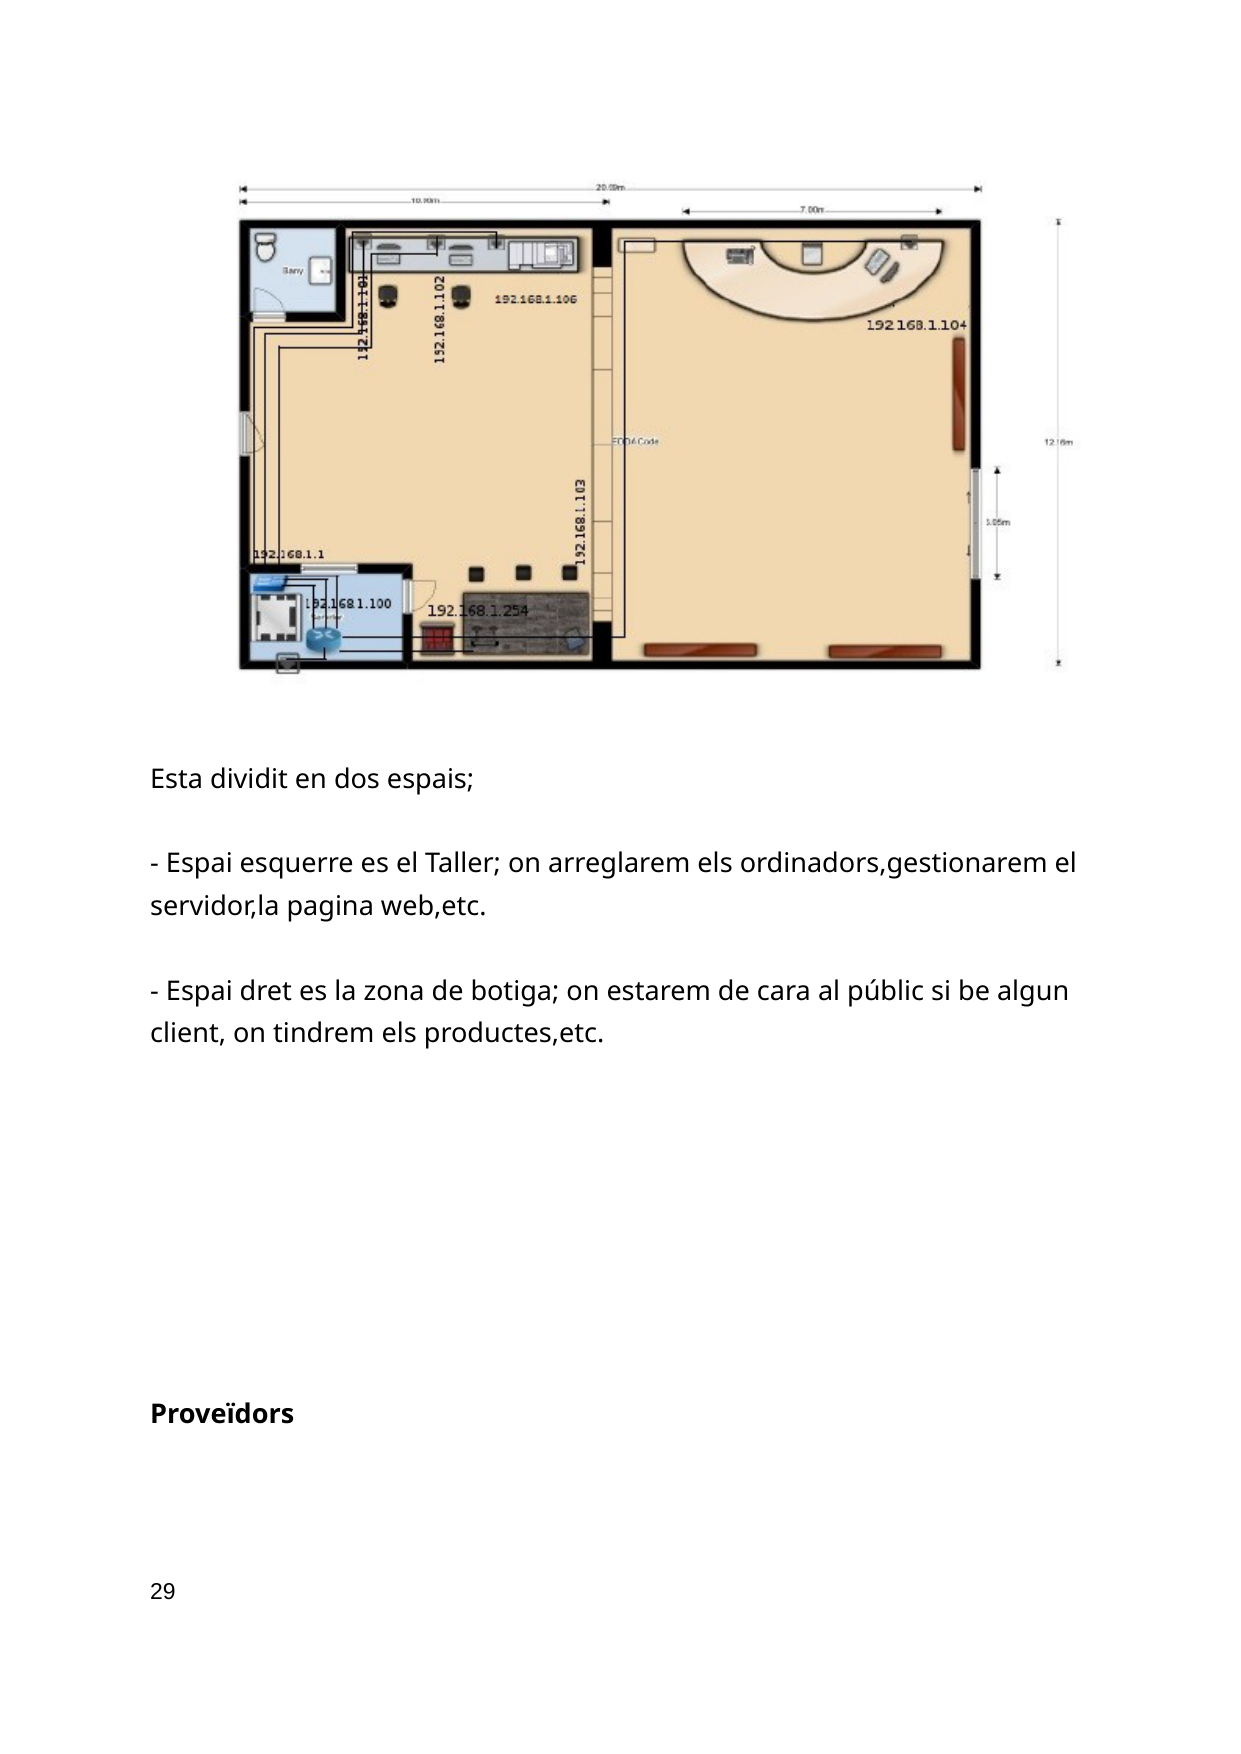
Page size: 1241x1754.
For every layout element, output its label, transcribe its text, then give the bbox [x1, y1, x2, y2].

picture [191, 158, 1109, 754]
text - Espai dret es la zona de botiga; on estarem de cara al públic si be algun client, on tindrem els productes,etc. [150, 971, 1090, 1050]
text Esta dividit en dos espais; [150, 150, 1090, 796]
text - Espai esquerre es el Taller; on arreglarem els ordinadors,gestionarem el servidor,la pagina web,etc. [150, 844, 1090, 923]
text Proveïdors [150, 1395, 1090, 1432]
